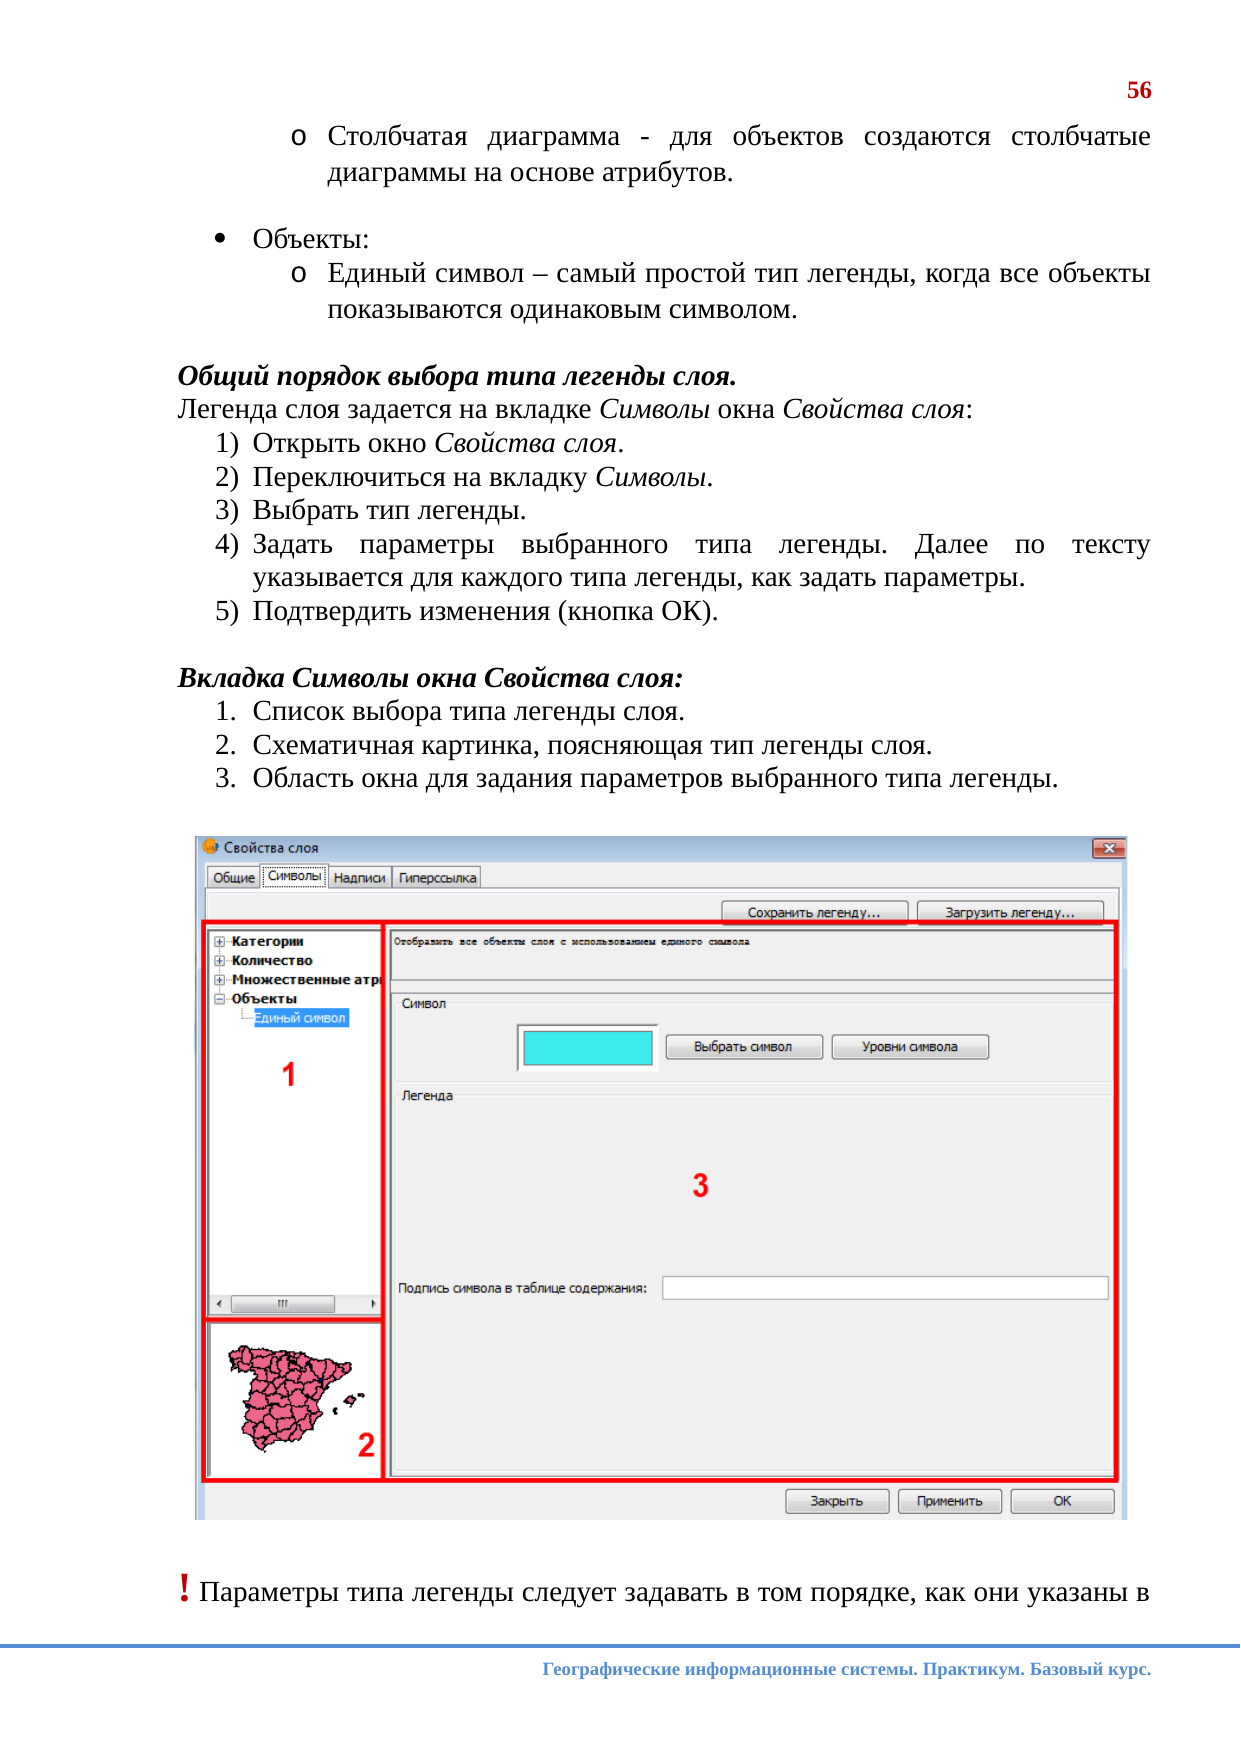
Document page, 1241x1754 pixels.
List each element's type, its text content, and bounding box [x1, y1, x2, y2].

list Подтвердить изменения (кнопка ОК). [215, 593, 1152, 626]
list Единый символ – самый простой тип легенды, когда все объекты показываются одинаковым символом. [290, 255, 1152, 324]
list Область окна для задания параметров выбранного типа легенды. [215, 761, 1152, 794]
list Объекты: [215, 221, 1152, 255]
list Задать параметры выбранного типа легенды. Далее по тексту указывается для каждого типа легенды, как задать параметры. [215, 526, 1152, 593]
text ! Параметры типа легенды следует задавать в том порядке, как они указаны в [177, 1562, 1152, 1610]
text Вкладка Символы окна Свойства слоя: [177, 660, 1152, 693]
list Выбрать тип легенды. [215, 492, 1152, 526]
list Столбчатая диаграмма - для объектов создаются столбчатые диаграммы на основе атрибутов. [290, 118, 1152, 188]
list Схематичная картинка, поясняющая тип легенды слоя. [215, 727, 1152, 761]
list Список выбора типа легенды слоя. [215, 693, 1152, 727]
text Общий порядок выбора типа легенды слоя. [177, 358, 1152, 392]
picture [193, 836, 1128, 1520]
list Переключиться на вкладку Символы. [215, 459, 1152, 492]
list Открыть окно Свойства слоя. [215, 425, 1152, 459]
text Легенда слоя задается на вкладке Символы окна Свойства слоя: [177, 392, 1152, 425]
